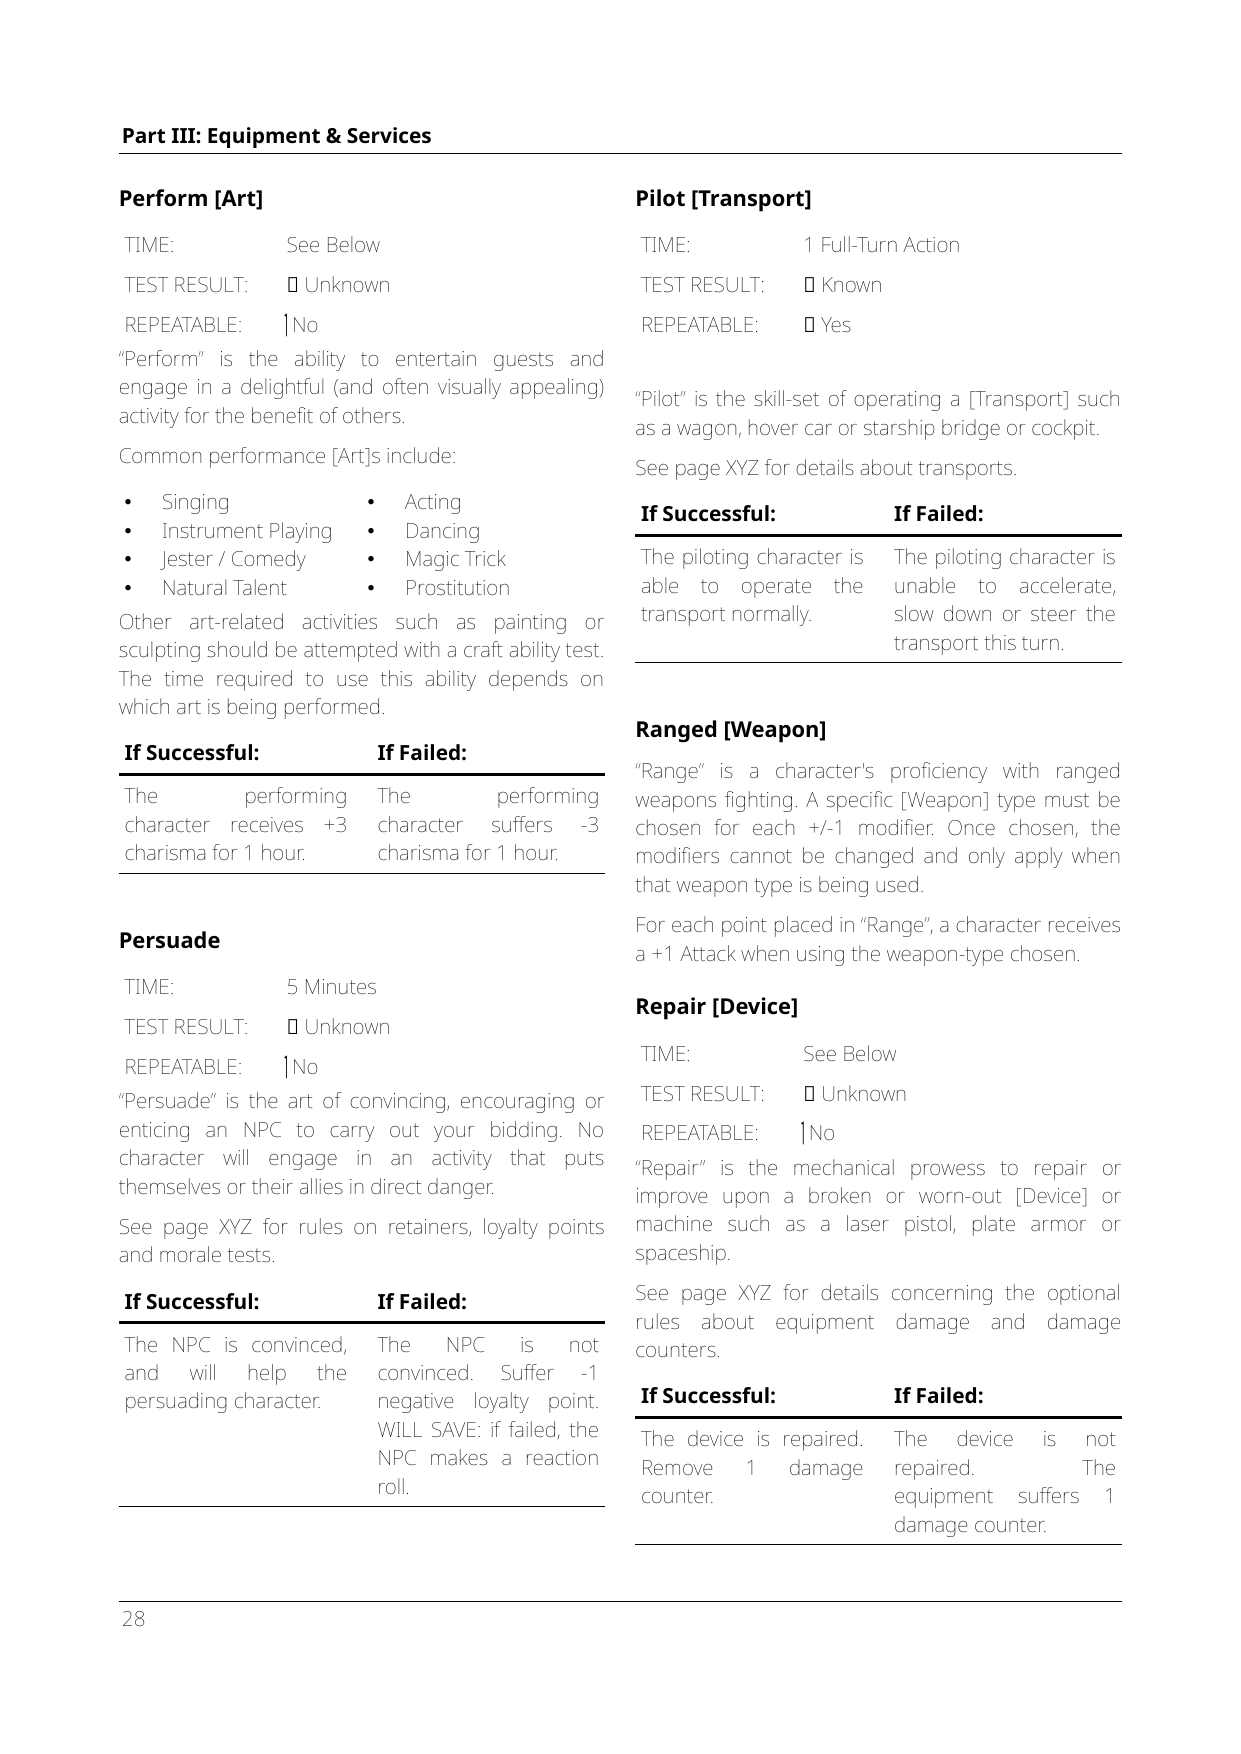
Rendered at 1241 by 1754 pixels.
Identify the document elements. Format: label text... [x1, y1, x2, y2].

table_cell TEST RESULT: [635, 264, 797, 304]
table_header If Failed: [372, 1281, 605, 1321]
table_header 1 Full-Turn Action [797, 224, 1122, 264]
table_header If Failed: [888, 1376, 1122, 1416]
text “Perform” is the ability to entertain guests and engage in a delightful (and often visually appealing) activity for the benefit of others. [118, 344, 605, 429]
table_cell REPEATABLE: [119, 304, 281, 344]
table_header If Failed: [888, 494, 1122, 534]
table_cell The device is repaired. Remove 1 damage counter. [635, 1419, 869, 1544]
table_header TIME: [119, 224, 281, 264]
table_cell TEST RESULT: [635, 1073, 797, 1113]
text “Repair” is the mechanical prowess to repair or improve upon a broken or worn-out [Device] or machine such as a laser pistol, plate armor or spaceship. [635, 1153, 1122, 1266]
table_cell The piloting character is unable to accelerate, slow down or steer the transport this turn. [888, 537, 1122, 662]
table_header If Failed: [372, 733, 605, 773]
text See page XYZ for details concerning the optional rules about equipment damage and damage counters. [635, 1278, 1122, 1364]
text “Persuade” is the art of convincing, encouraging or enticing an NPC to carry out your bidding. No character will engage in an activity that puts themselves or their allies in direct danger. [118, 1086, 605, 1200]
table_header TIME: [119, 967, 281, 1007]
table_cell  No [797, 1113, 1122, 1153]
table_header TIME: [635, 1033, 797, 1073]
table_header If Successful: [119, 733, 353, 773]
table_cell The performing character suffers -3 charisma for 1 hour. [372, 776, 605, 872]
table_cell [353, 776, 372, 872]
text Pilot [Transport] [635, 183, 1122, 212]
table_header If Successful: [635, 494, 869, 534]
table_header [353, 733, 372, 773]
table_cell  No [281, 1047, 605, 1086]
text See page XYZ for rules on retainers, loyalty points and morale tests. [118, 1212, 605, 1269]
text For each point placed in “Range”, a character receives a +1 Attack when using the weapon-type chosen. [635, 910, 1122, 967]
table_header TIME: [635, 224, 797, 264]
table_cell  Unknown [797, 1073, 1122, 1113]
table_header See Below [281, 224, 605, 264]
table_cell The NPC is not convinced. Suffer -1 negative loyalty point. WILL SAVE: if failed, the NPC makes a reaction roll. [372, 1324, 605, 1506]
table_cell [869, 1419, 888, 1544]
table_header Singing Instrument Playing Jester / Comedy Natural Talent [119, 482, 362, 607]
table_cell  Yes [797, 304, 1122, 344]
table_cell REPEATABLE: [119, 1047, 281, 1086]
table_header 5 Minutes [281, 967, 605, 1007]
text Other art-related activities such as painting or sculpting should be attempted with a craft ability test. The time required to use this ability depends on which art is being performed. [118, 607, 605, 721]
table_header See Below [797, 1033, 1122, 1073]
table_header [869, 1376, 888, 1416]
table_header If Successful: [635, 1376, 869, 1416]
text Common performance [Art]s include: [118, 441, 605, 470]
table_cell The performing character receives +3 charisma for 1 hour. [119, 776, 353, 872]
table_cell REPEATABLE: [635, 304, 797, 344]
table_cell [869, 537, 888, 662]
table_cell TEST RESULT: [119, 1007, 281, 1047]
table_cell REPEATABLE: [635, 1113, 797, 1153]
table_cell The NPC is convinced, and will help the persuading character. [119, 1324, 353, 1506]
table_cell The device is not repaired. The equipment suffers 1 damage counter. [888, 1419, 1122, 1544]
table_header [353, 1281, 372, 1321]
text Persuade [118, 925, 605, 955]
text “Pilot” is the skill-set of operating a [Transport] such as a wagon, hover car or starship bridge or cockpit. [635, 384, 1122, 441]
table_cell  Known [797, 264, 1122, 304]
table_cell TEST RESULT: [119, 264, 281, 304]
text “Range” is a character's proficiency with ranged weapons fighting. A specific [Weapon] type must be chosen for each +/-1 modifier. Once chosen, the modifiers cannot be changed and only apply when that weapon type is being used. [635, 756, 1122, 898]
table_cell The piloting character is able to operate the transport normally. [635, 537, 869, 662]
table_cell [353, 1324, 372, 1506]
table_cell  No [281, 304, 605, 344]
text Ranged [Weapon] [635, 714, 1122, 744]
text Perform [Art] [118, 183, 605, 212]
table_header Acting Dancing Magic Trick Prostitution [362, 482, 605, 607]
table_header If Successful: [119, 1281, 353, 1321]
text See page XYZ for details about transports. [635, 453, 1122, 482]
table_cell  Unknown [281, 1007, 605, 1047]
table_cell  Unknown [281, 264, 605, 304]
table_header [869, 494, 888, 534]
text Repair [Device] [635, 991, 1122, 1021]
